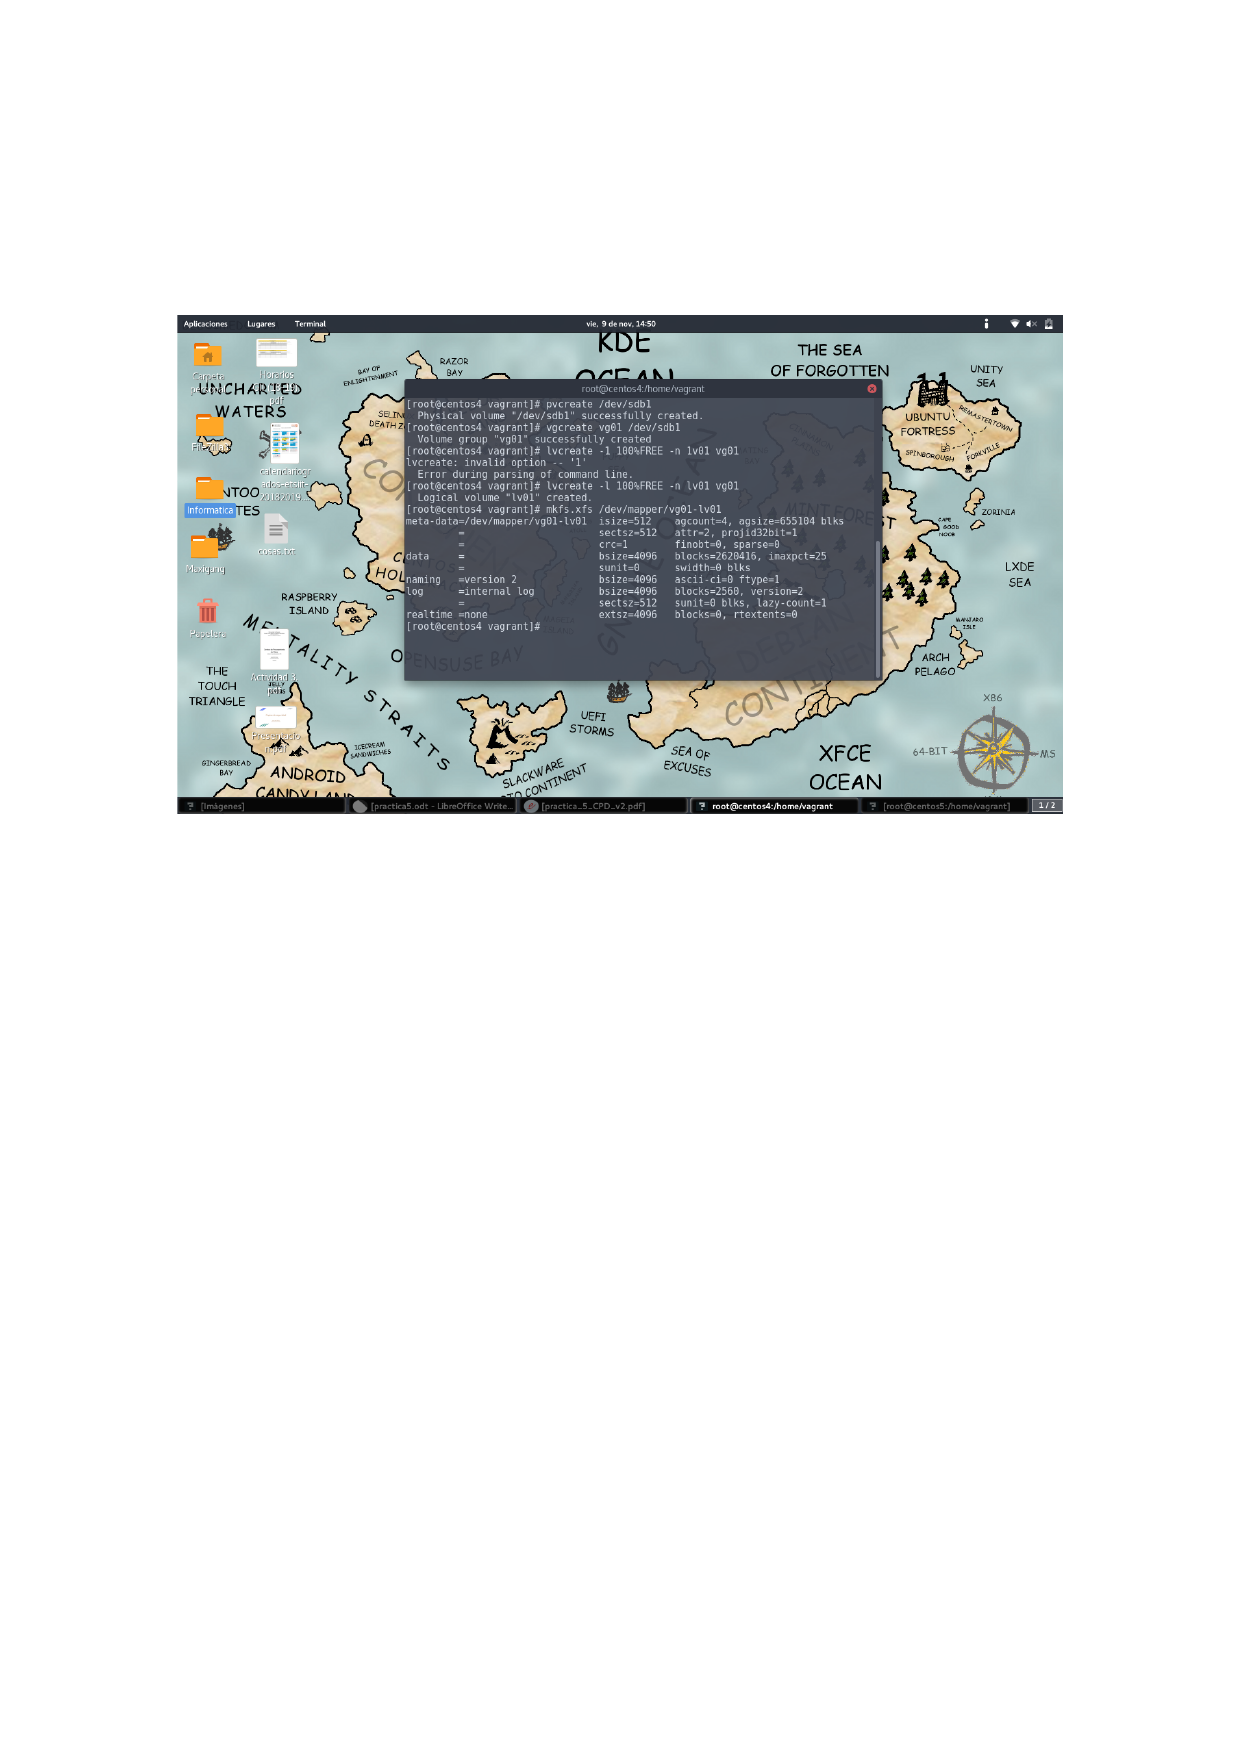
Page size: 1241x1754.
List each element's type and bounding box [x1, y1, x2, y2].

picture [177, 315, 1063, 814]
